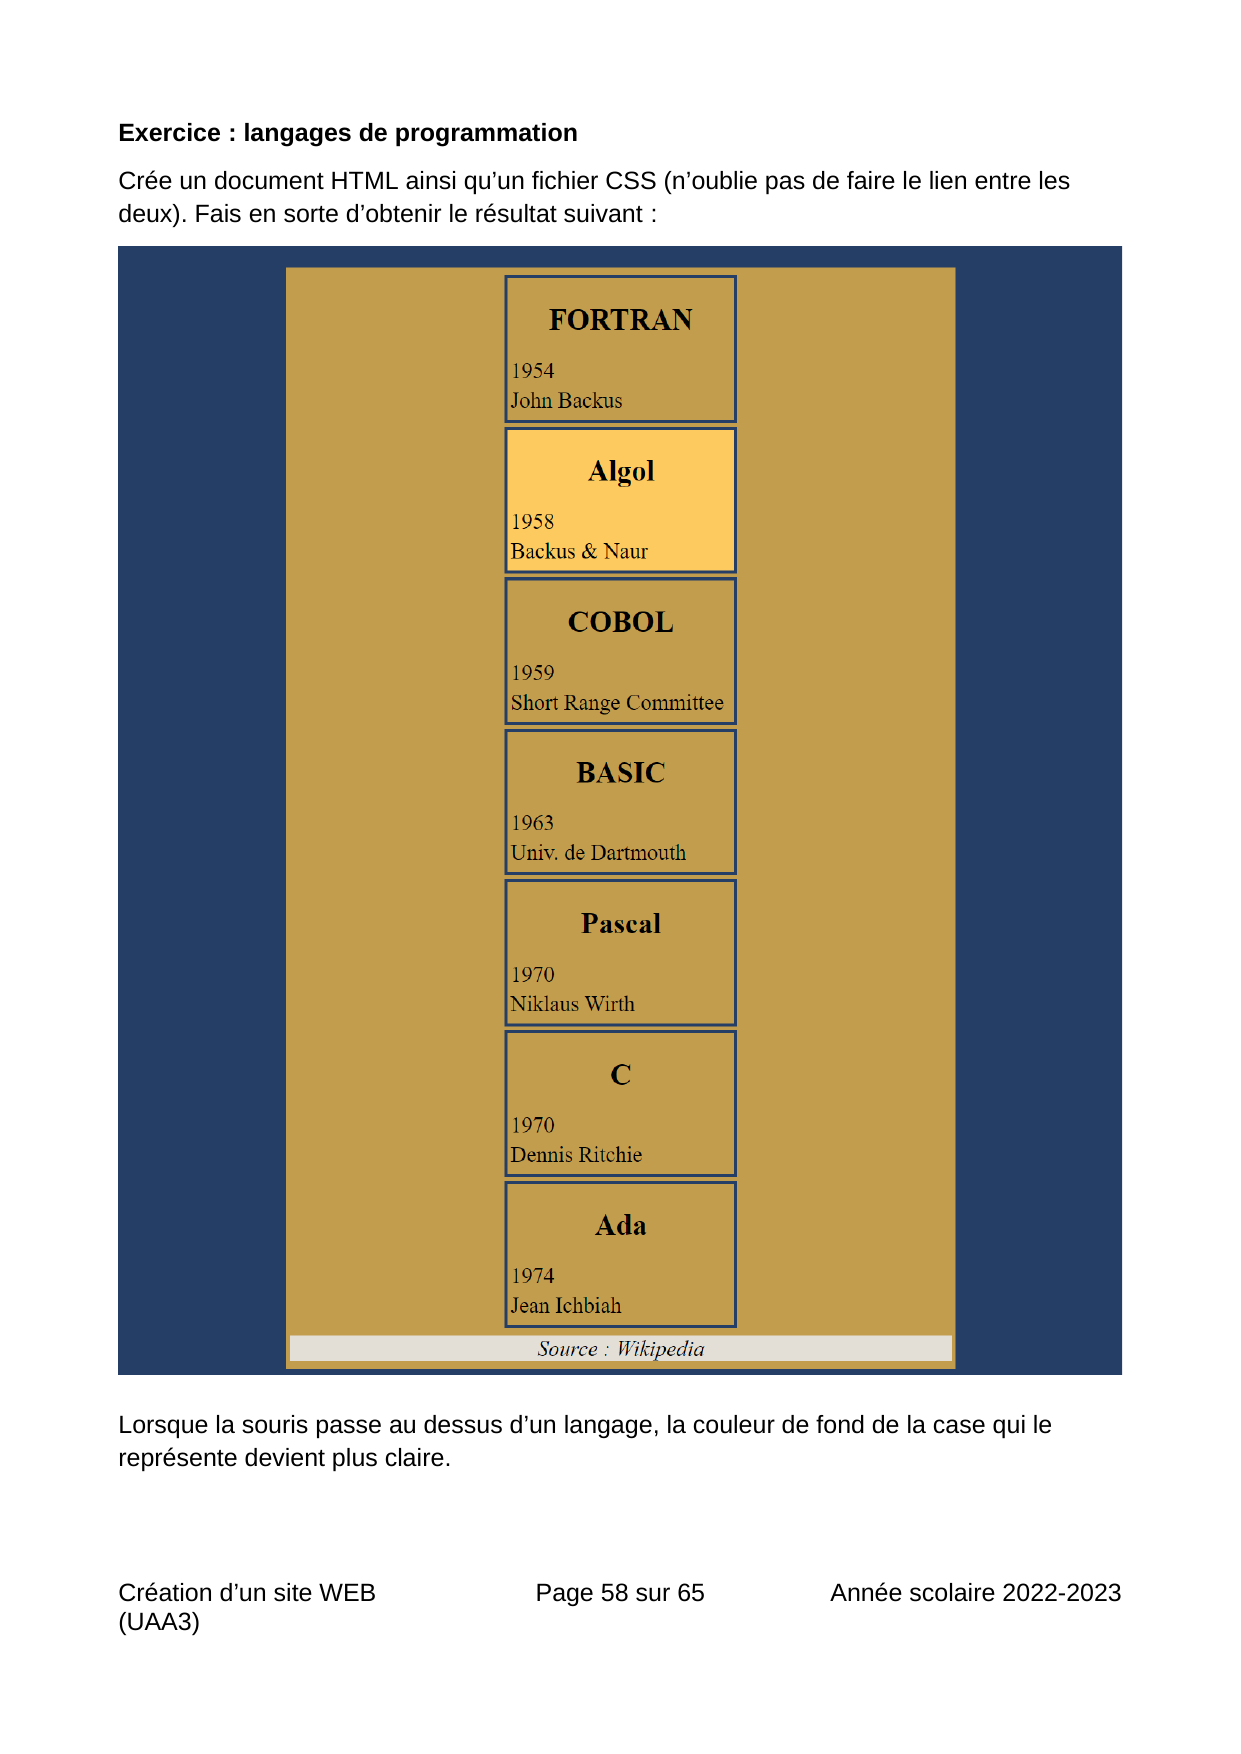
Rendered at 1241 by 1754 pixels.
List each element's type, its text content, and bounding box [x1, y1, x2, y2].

text Lorsque la souris passe au dessus d’un langage, la couleur de fond de la case qui le représente devient plus claire. [118, 1376, 1122, 1471]
text Exercice : langages de programmation [118, 118, 1122, 147]
picture [118, 246, 1123, 1376]
text Crée un document HTML ainsi qu’un fichier CSS (n’oublie pas de faire le lien entre les deux). Fais en sorte d’obtenir le résultat suivant : [118, 166, 1122, 227]
